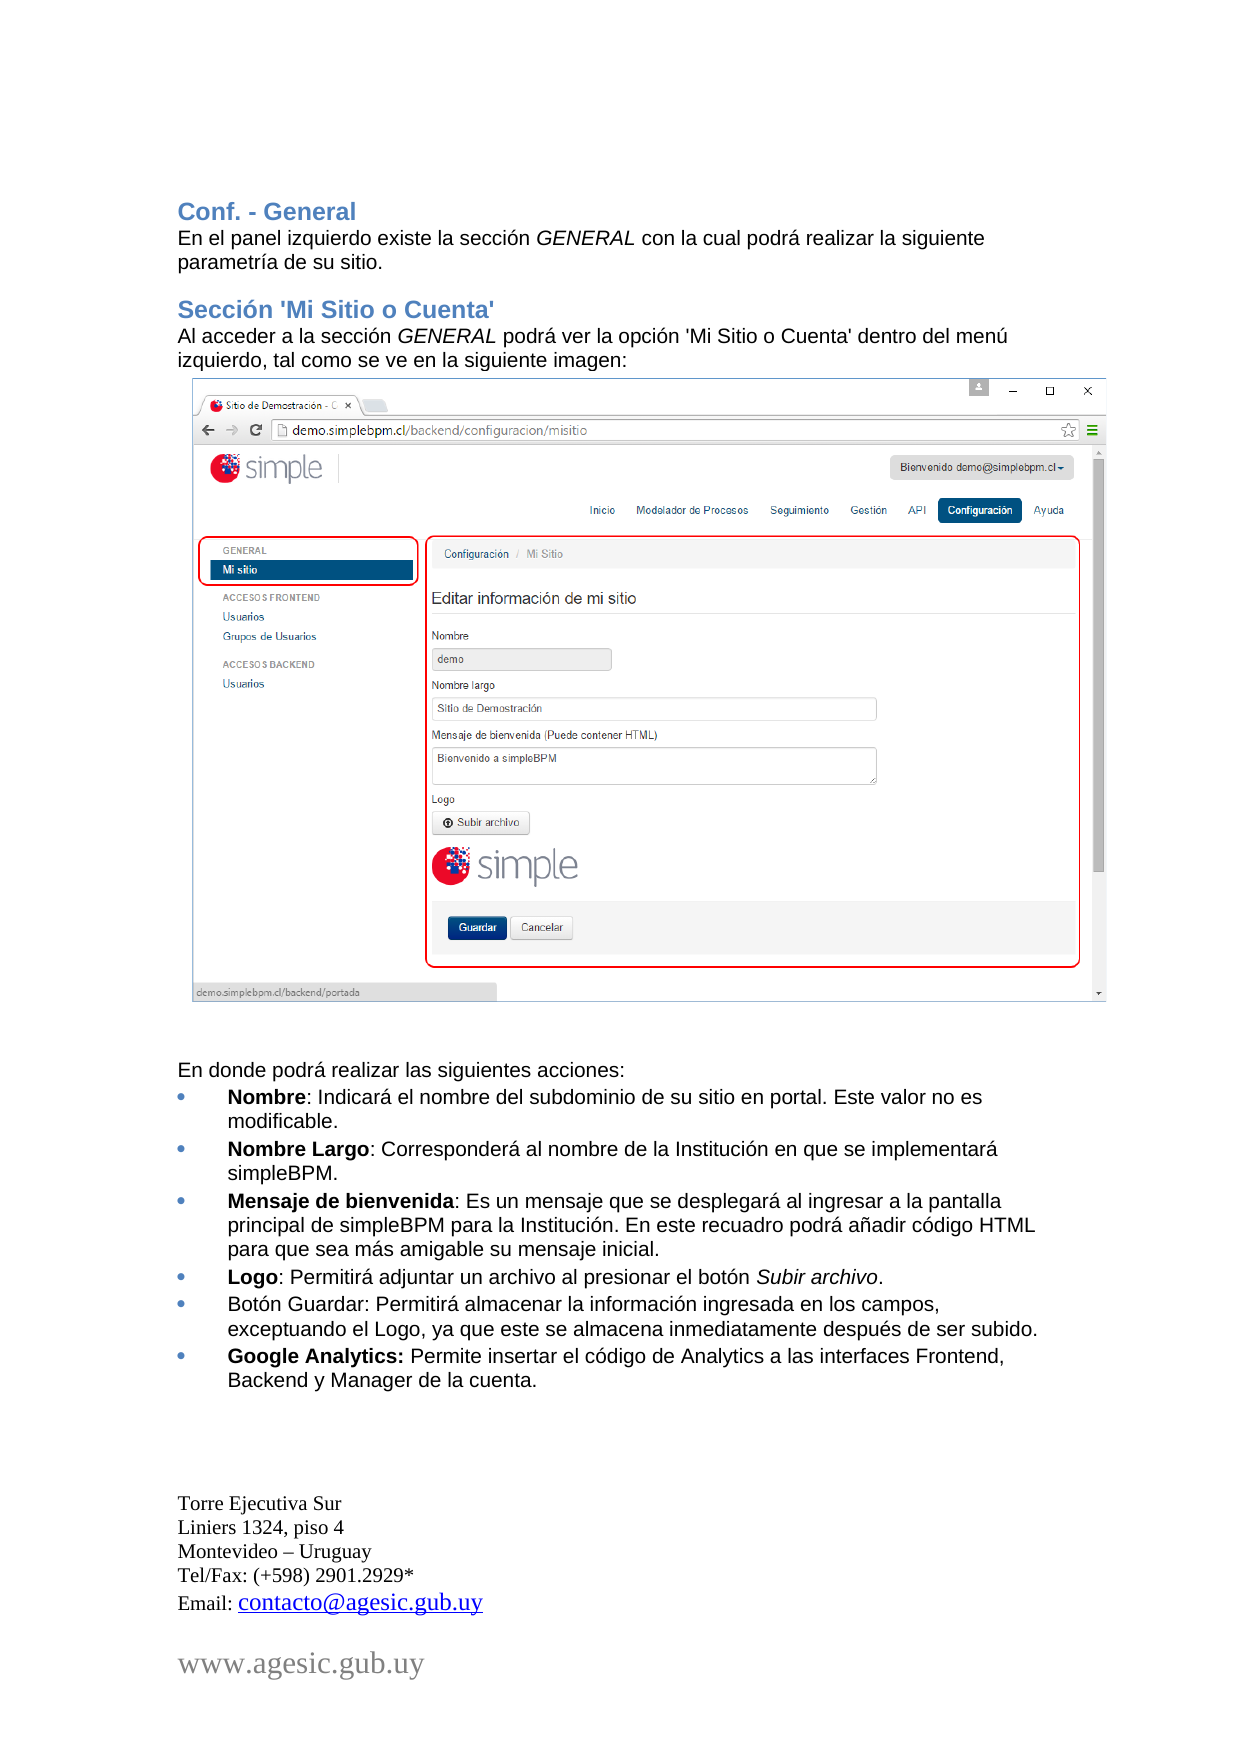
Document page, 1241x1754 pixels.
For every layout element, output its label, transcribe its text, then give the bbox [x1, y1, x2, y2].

picture [192, 378, 1107, 1002]
list Botón Guardar: Permitirá almacenar la información ingresada en los campos, exceptuando el Logo, ya que este se almacena inmediatamente después de ser subido. [177, 1292, 1063, 1340]
subtitle Sección 'Mi Sitio o Cuenta' [177, 295, 1063, 323]
text En donde podrá realizar las siguientes acciones: [177, 1057, 1063, 1081]
subtitle Conf. - General [177, 197, 1063, 226]
text En el panel izquierdo existe la sección GENERAL con la cual podrá realizar la siguiente parametría de su sitio. [177, 226, 1063, 274]
list Logo: Permitirá adjuntar un archivo al presionar el botón Subir archivo. [177, 1264, 1063, 1288]
list Nombre Largo: Corresponderá al nombre de la Institución en que se implementará simpleBPM. [177, 1137, 1063, 1185]
text Al acceder a la sección GENERAL podrá ver la opción 'Mi Sitio o Cuenta' dentro del menú izquierdo, tal como se ve en la siguiente imagen: [177, 323, 1063, 371]
list Google Analytics: Permite insertar el código de Analytics a las interfaces Frontend, Backend y Manager de la cuenta. [177, 1344, 1063, 1392]
list Mensaje de bienvenida: Es un mensaje que se desplegará al ingresar a la pantalla principal de simpleBPM para la Institución. En este recuadro podrá añadir código HTML para que sea más amigable su mensaje inicial. [177, 1189, 1063, 1261]
list Nombre: Indicará el nombre del subdominio de su sitio en portal. Este valor no es modificable. [177, 1085, 1063, 1133]
